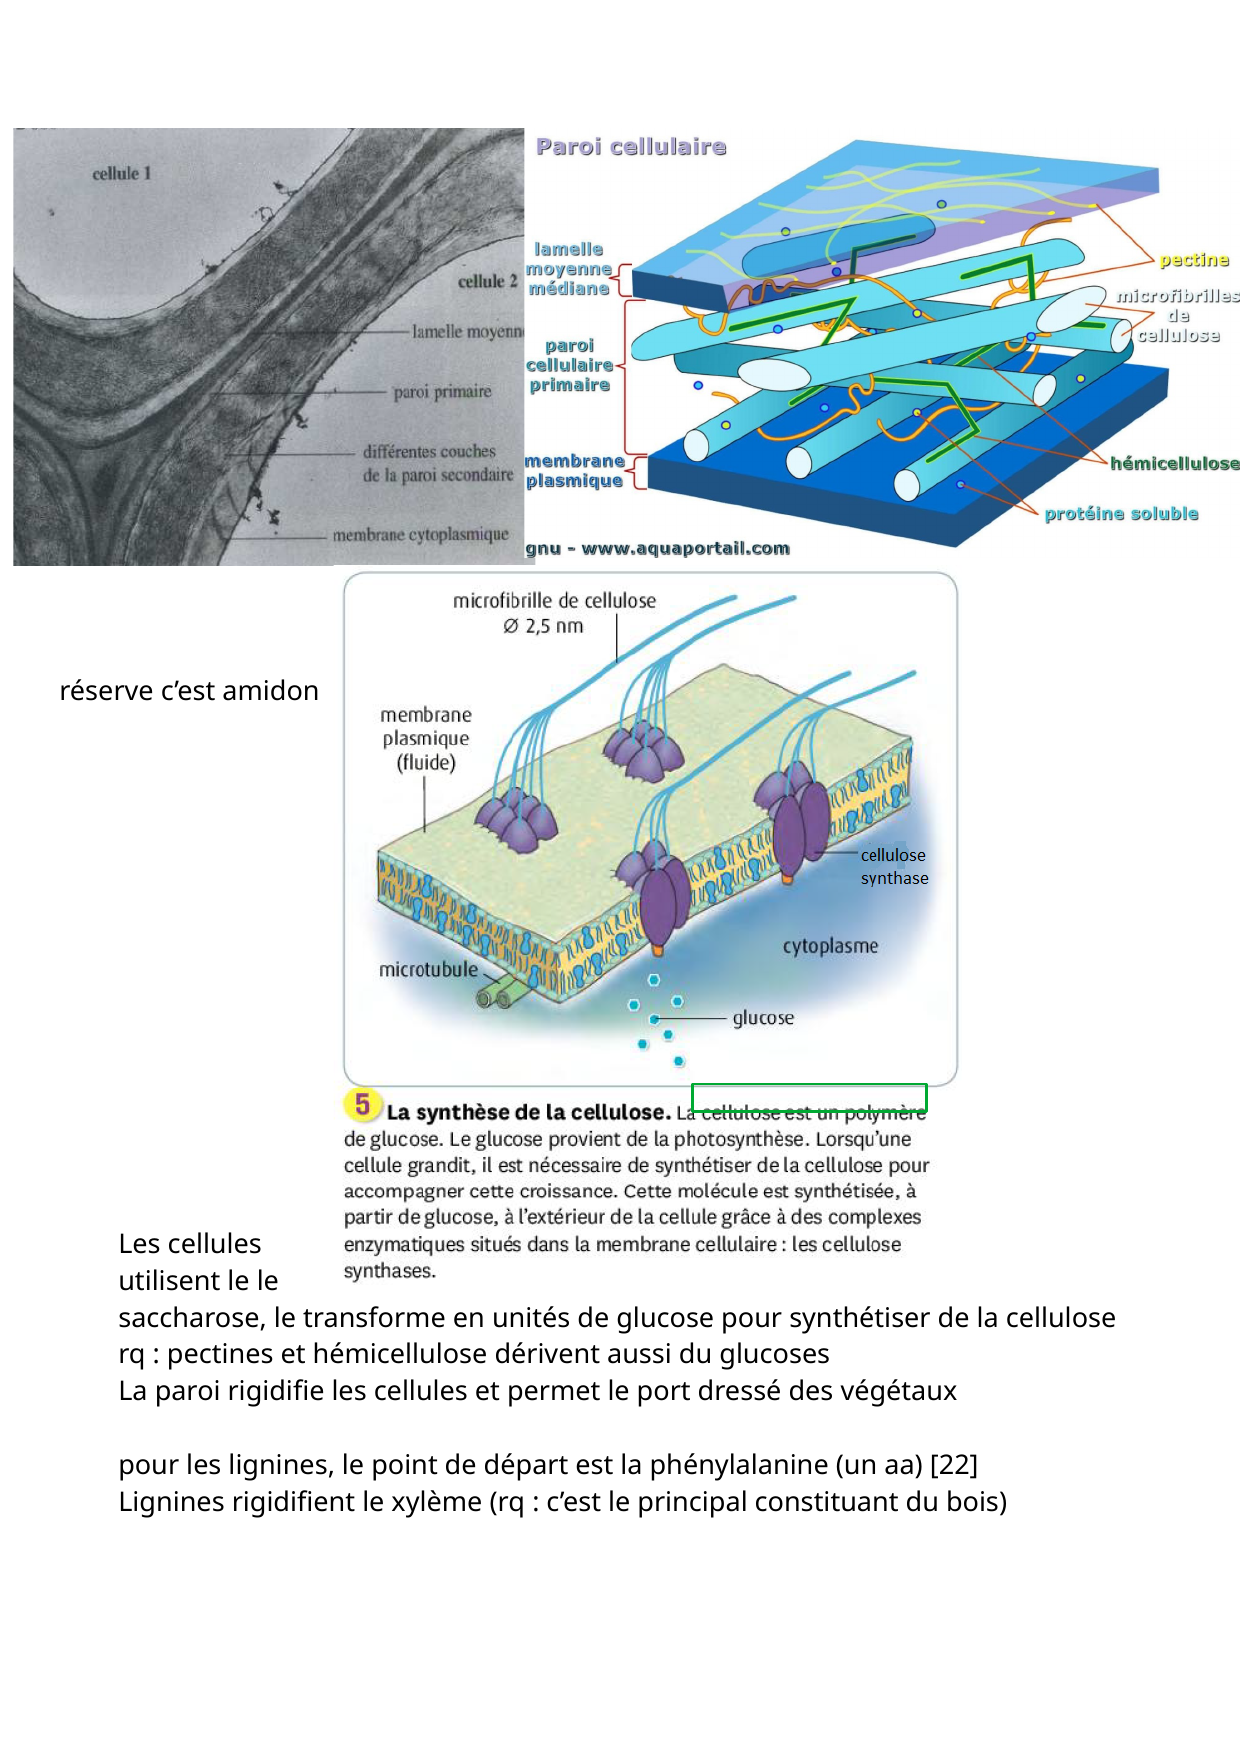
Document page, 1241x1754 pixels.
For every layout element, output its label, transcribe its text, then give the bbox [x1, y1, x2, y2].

list [962, 671, 1122, 708]
list réserve c’est amidon [59, 671, 333, 708]
list rq : pectines et hémicellulose dérivent aussi du glucoses [118, 1335, 1122, 1372]
list pour les lignines, le point de départ est la phénylalanine (un aa) [22] [118, 1446, 1122, 1482]
list La paroi rigidifie les cellules et permet le port dressé des végétaux [118, 1372, 1122, 1409]
picture [13, 128, 1240, 1285]
list Les cellules utilisent le le saccharose, le transforme en unités de glucose pour synthétiser de la cellulose [118, 1224, 1122, 1335]
list Lignines rigidifient le xylème (rq : c’est le principal constituant du bois) [118, 1482, 1122, 1519]
